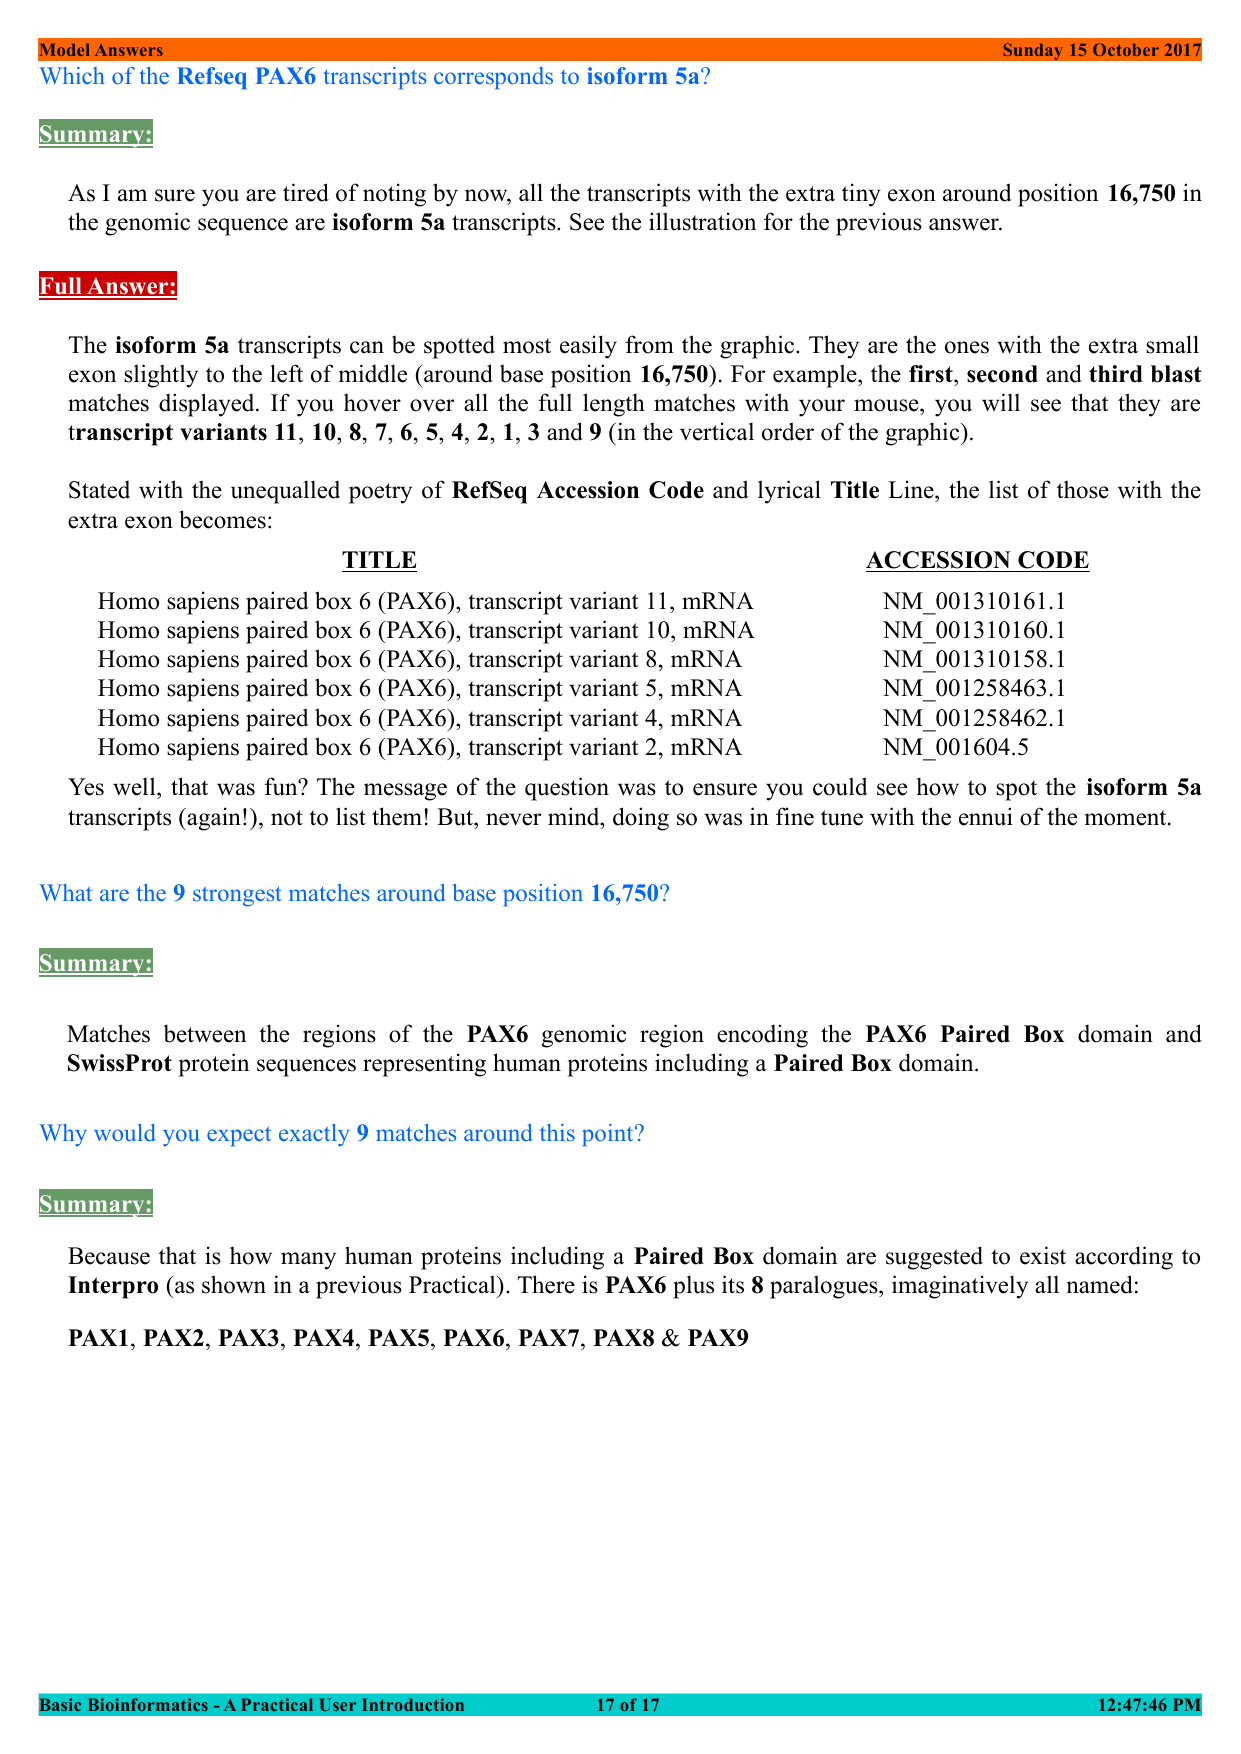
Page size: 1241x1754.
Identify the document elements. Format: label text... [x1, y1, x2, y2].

text Which of the Refseq PAX6 transcripts corresponds to isoform 5a? [38, 61, 1202, 89]
text Homo sapiens paired box 6 (PAX6), transcript variant 11, mRNA NM_001310161.1 [97, 586, 1202, 615]
text Homo sapiens paired box 6 (PAX6), transcript variant 2, mRNA NM_001604.5 [97, 731, 1202, 761]
text Summary: [38, 1188, 1202, 1217]
text What are the 9 strongest matches around base position 16,750? [38, 878, 1202, 907]
text TITLE ACCESSION CODE [97, 545, 1202, 574]
text Summary: [38, 948, 1202, 977]
text PAX1, PAX2, PAX3, PAX4, PAX5, PAX6, PAX7, PAX8 & PAX9 [68, 1323, 1202, 1352]
text Homo sapiens paired box 6 (PAX6), transcript variant 10, mRNA NM_001310160.1 [97, 615, 1202, 644]
text Homo sapiens paired box 6 (PAX6), transcript variant 5, mRNA NM_001258463.1 [97, 673, 1202, 702]
text Yes well, that was fun? The message of the question was to ensure you could see how to spot the isoform 5a transcripts (again!), not to list them! But, never mind, doing so was in fine tune with the ennui of the moment. [68, 772, 1202, 830]
text Homo sapiens paired box 6 (PAX6), transcript variant 4, mRNA NM_001258462.1 [97, 702, 1202, 731]
text Why would you expect exactly 9 matches around this point? [38, 1118, 1202, 1147]
text Stated with the unequalled poetry of RefSeq Accession Code and lyrical Title Line, the list of those with the extra exon becomes: [68, 475, 1202, 533]
text Full Answer: [38, 271, 1202, 300]
text As I am sure you are tired of noting by now, all the transcripts with the extra tiny exon around position 16,750 in the genomic sequence are isoform 5a transcripts. See the illustration for the previous answer. [68, 178, 1202, 236]
text Matches between the regions of the PAX6 genomic region encoding the PAX6 Paired Box domain and SwissProt protein sequences representing human proteins including a Paired Box domain. [67, 1018, 1202, 1077]
text Homo sapiens paired box 6 (PAX6), transcript variant 8, mRNA NM_001310158.1 [97, 644, 1202, 673]
text The isoform 5a transcripts can be spotted most easily from the graphic. They are the ones with the extra small exon slightly to the left of middle (around base position 16,750). For example, the first, second and third blast matches displayed. If you hover over all the full length matches with your mouse, you will see that they are transcript variants 11, 10, 8, 7, 6, 5, 4, 2, 1, 3 and 9 (in the vertical order of the graphic). [68, 330, 1202, 446]
text Because that is how many human proteins including a Paired Box domain are suggested to exist according to Interpro (as shown in a previous Practical). There is PAX6 plus its 8 paralogues, imaginatively all named: [68, 1241, 1202, 1299]
text Summary: [38, 119, 1202, 148]
